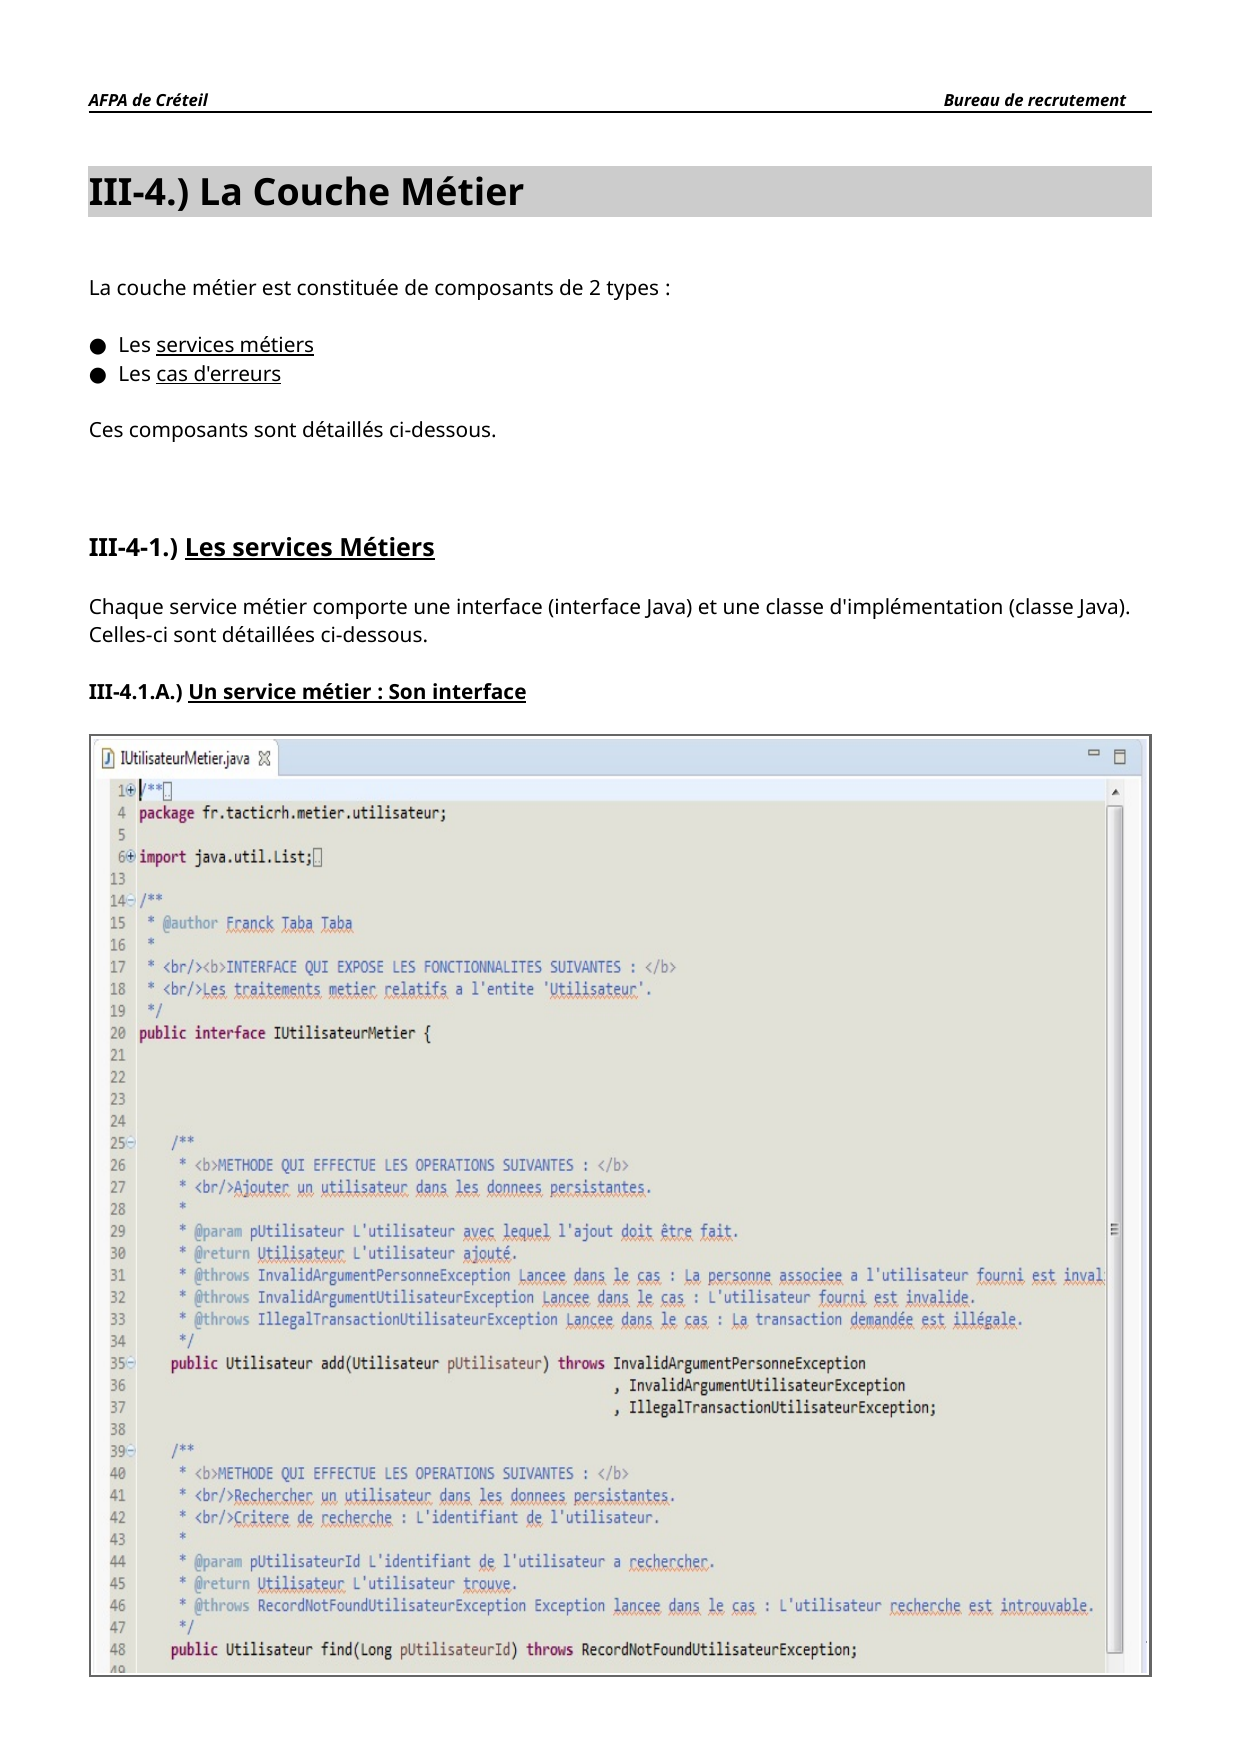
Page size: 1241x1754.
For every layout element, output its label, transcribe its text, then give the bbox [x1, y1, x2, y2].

text La couche métier est constituée de composants de 2 types : [88, 273, 1152, 302]
text ● Les cas d'erreurs [88, 359, 1152, 387]
text ● Les services métiers [88, 330, 1152, 359]
text III-4.1.A.) Un service métier : Son interface [88, 677, 1152, 706]
text Chaque service métier comporte une interface (interface Java) et une classe d'implémentation (classe Java). [88, 592, 1152, 620]
picture [93, 739, 1147, 1673]
text Celles-ci sont détaillées ci-dessous. [88, 620, 1152, 649]
text Ces composants sont détaillés ci-dessous. [88, 416, 1152, 444]
text III-4-1.) Les services Métiers [88, 529, 1152, 563]
text III-4.) La Couche Métier [88, 166, 1152, 217]
